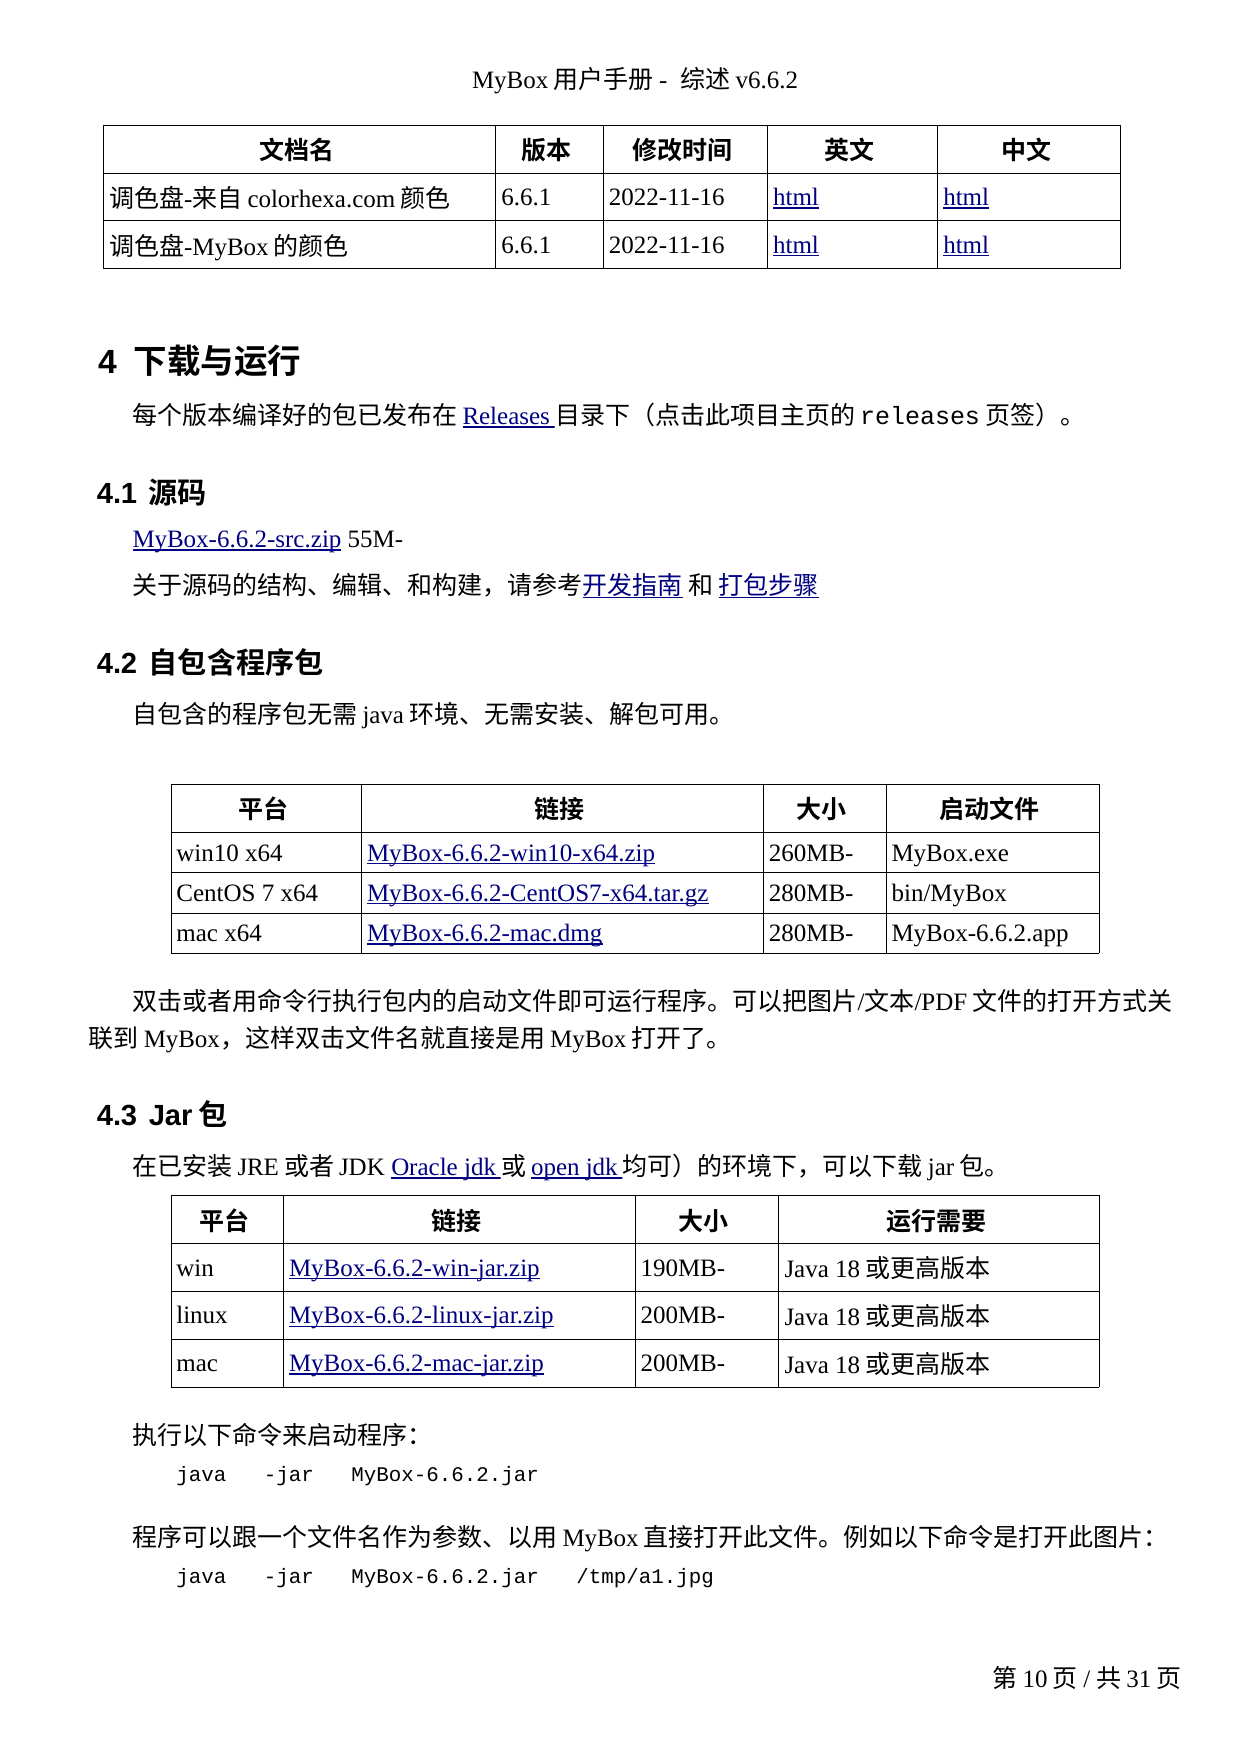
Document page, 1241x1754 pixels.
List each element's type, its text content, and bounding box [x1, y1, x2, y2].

text 自包含的程序包无需java环境、无需安装、解包可用。 [88, 694, 1181, 730]
text 双击或者用命令行执行包内的启动文件即可运行程序。可以把图片/文本/PDF文件的打开方式关联到MyBox，这样双击文件名就直接是用MyBox打开了。 [88, 982, 1181, 1054]
text 在已安装JRE或者JDK Oracle jdk或open jdk均可）的环境下，可以下载jar包。 [88, 1147, 1181, 1183]
text 每个版本编译好的包已发布在Releases目录下（点击此项目主页的releases页签）。 [88, 396, 1181, 432]
text 程序可以跟一个文件名作为参数、以用MyBox直接打开此文件。例如以下命令是打开此图片： [88, 1517, 1181, 1553]
table_cell 调色盘-来自colorhexa.com颜色 [104, 174, 495, 220]
text 执行以下命令来启动程序： [88, 1415, 1181, 1452]
table_cell bin/MyBox [887, 873, 1099, 913]
table_cell 调色盘-MyBox的颜色 [104, 221, 495, 268]
table_cell MyBox-6.6.2-win-jar.zip [284, 1244, 635, 1291]
table_cell 190MB- [636, 1244, 778, 1291]
table_header 大小 [764, 785, 886, 832]
table_cell Java 18或更高版本 [779, 1244, 1099, 1291]
table_cell html [768, 221, 937, 268]
table_header 文档名 [104, 126, 495, 173]
table_cell 280MB- [764, 873, 886, 913]
table_cell html [938, 221, 1120, 268]
table_header 中文 [938, 126, 1120, 173]
table_cell MyBox-6.6.2-mac-jar.zip [284, 1340, 635, 1387]
table_cell html [938, 174, 1120, 220]
table_cell win [172, 1244, 283, 1291]
table_cell mac x64 [172, 914, 361, 953]
table_header 英文 [768, 126, 937, 173]
table_cell 2022-11-16 [604, 174, 767, 220]
table_header 平台 [172, 785, 361, 832]
subtitle 自包含程序包 [88, 639, 1181, 682]
table_header 平台 [172, 1196, 283, 1243]
table_cell 6.6.1 [496, 174, 603, 220]
table_cell win10 x64 [172, 833, 361, 872]
table_header 大小 [636, 1196, 778, 1243]
table_cell MyBox-6.6.2-CentOS7-x64.tar.gz [362, 873, 763, 913]
subtitle 下载与运行 [88, 334, 1181, 383]
text MyBox-6.6.2-src.zip 55M- [88, 524, 1181, 553]
table_cell Java 18或更高版本 [779, 1292, 1099, 1339]
table_cell 200MB- [636, 1340, 778, 1387]
table_cell MyBox-6.6.2-mac.dmg [362, 914, 763, 953]
table_header 版本 [496, 126, 603, 173]
table_cell 6.6.1 [496, 221, 603, 268]
text 关于源码的结构、编辑、和构建，请参考开发指南 和 打包步骤 [88, 566, 1181, 602]
table_cell 260MB- [764, 833, 886, 872]
table_cell MyBox-6.6.2.app [887, 914, 1099, 953]
subtitle 源码 [88, 469, 1181, 512]
table_cell CentOS 7 x64 [172, 873, 361, 913]
table_cell 280MB- [764, 914, 886, 953]
table_cell MyBox.exe [887, 833, 1099, 872]
table_header 链接 [362, 785, 763, 832]
text java -jar MyBox-6.6.2.jar /tmp/a1.jpg [88, 1566, 1181, 1590]
table_header 运行需要 [779, 1196, 1099, 1243]
subtitle Jar包 [88, 1092, 1181, 1134]
table_header 启动文件 [887, 785, 1099, 832]
table_cell MyBox-6.6.2-win10-x64.zip [362, 833, 763, 872]
table_cell 2022-11-16 [604, 221, 767, 268]
table_cell MyBox-6.6.2-linux-jar.zip [284, 1292, 635, 1339]
text java -jar MyBox-6.6.2.jar [88, 1464, 1181, 1488]
table_cell mac [172, 1340, 283, 1387]
table_header 链接 [284, 1196, 635, 1243]
table_cell Java 18或更高版本 [779, 1340, 1099, 1387]
table_cell 200MB- [636, 1292, 778, 1339]
table_header 修改时间 [604, 126, 767, 173]
table_cell linux [172, 1292, 283, 1339]
table_cell html [768, 174, 937, 220]
